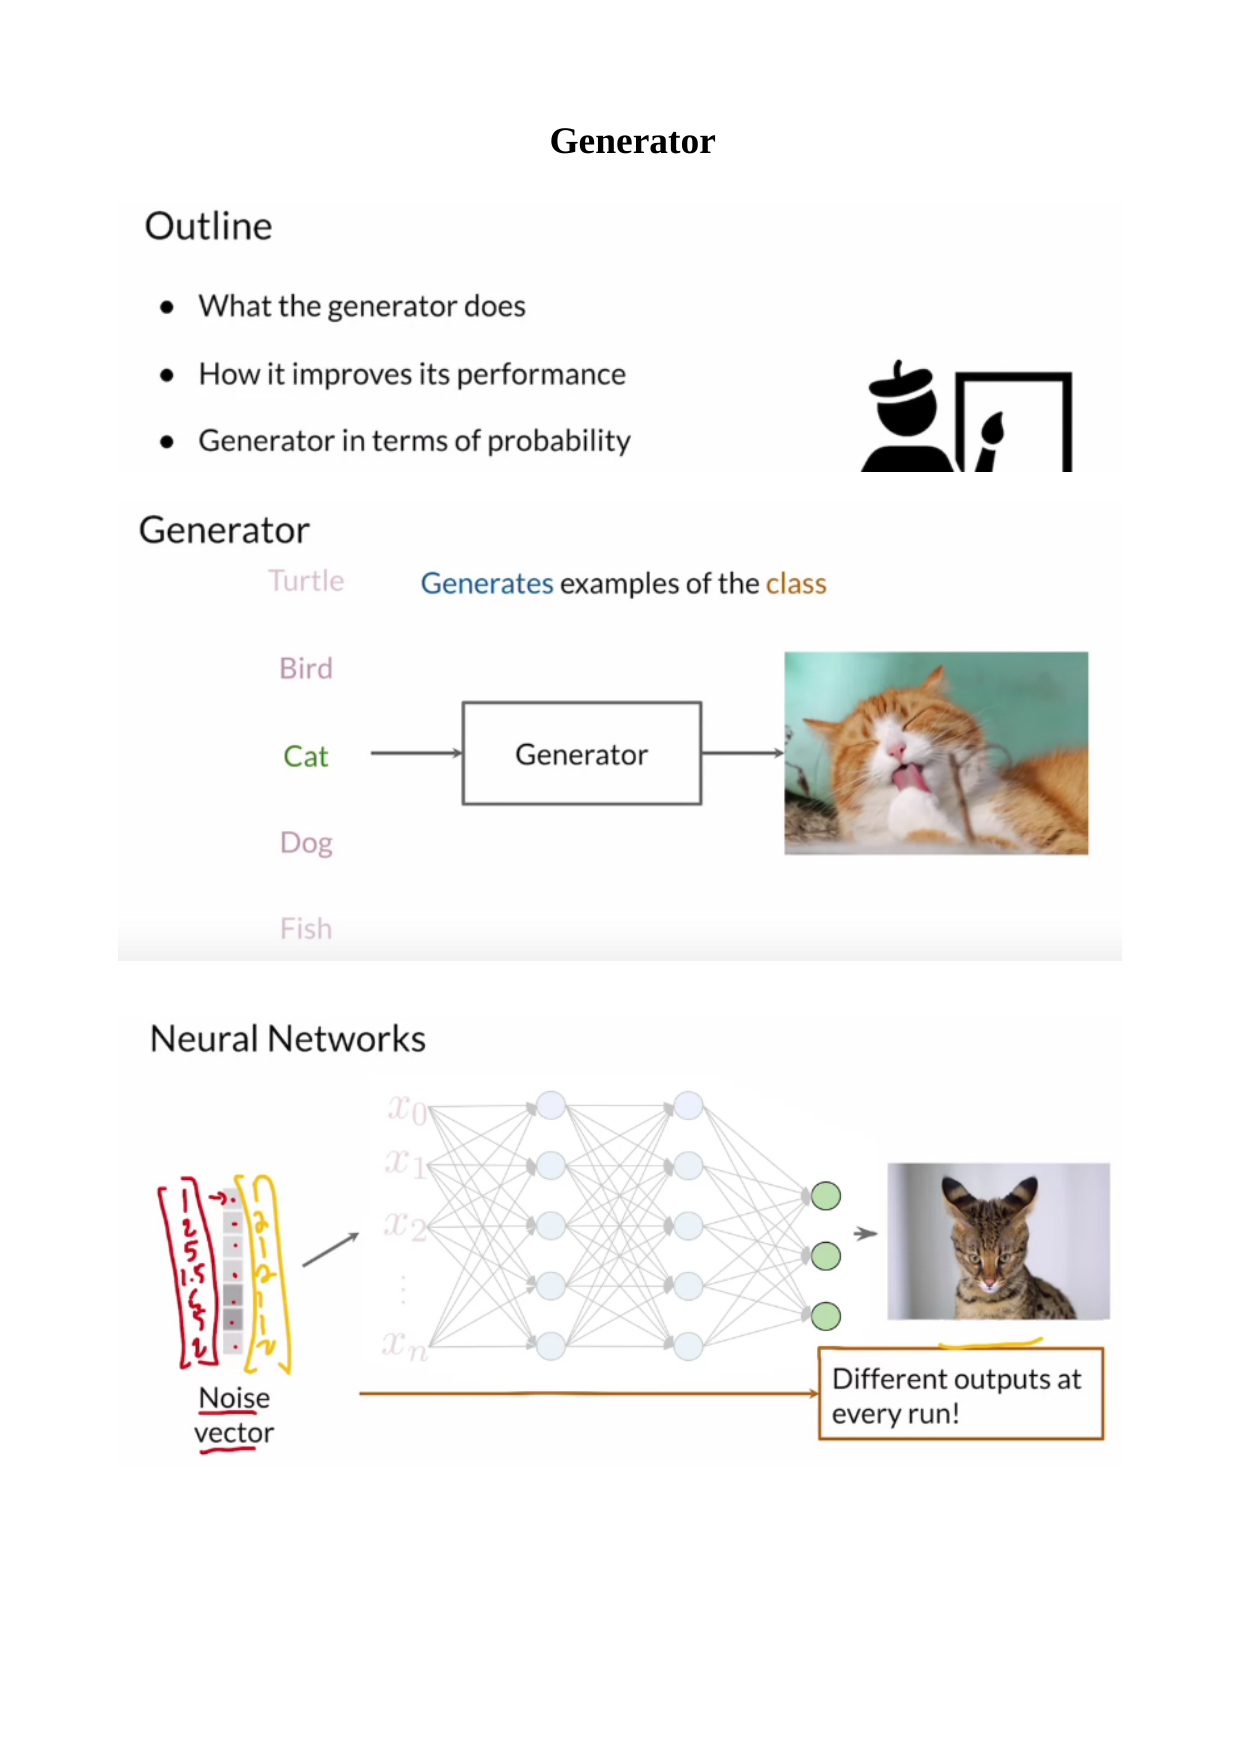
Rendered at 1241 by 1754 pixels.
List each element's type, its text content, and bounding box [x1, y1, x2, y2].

picture [118, 1017, 1123, 1468]
subtitle Generator [118, 118, 1122, 161]
picture [118, 202, 1123, 472]
picture [118, 500, 1123, 961]
